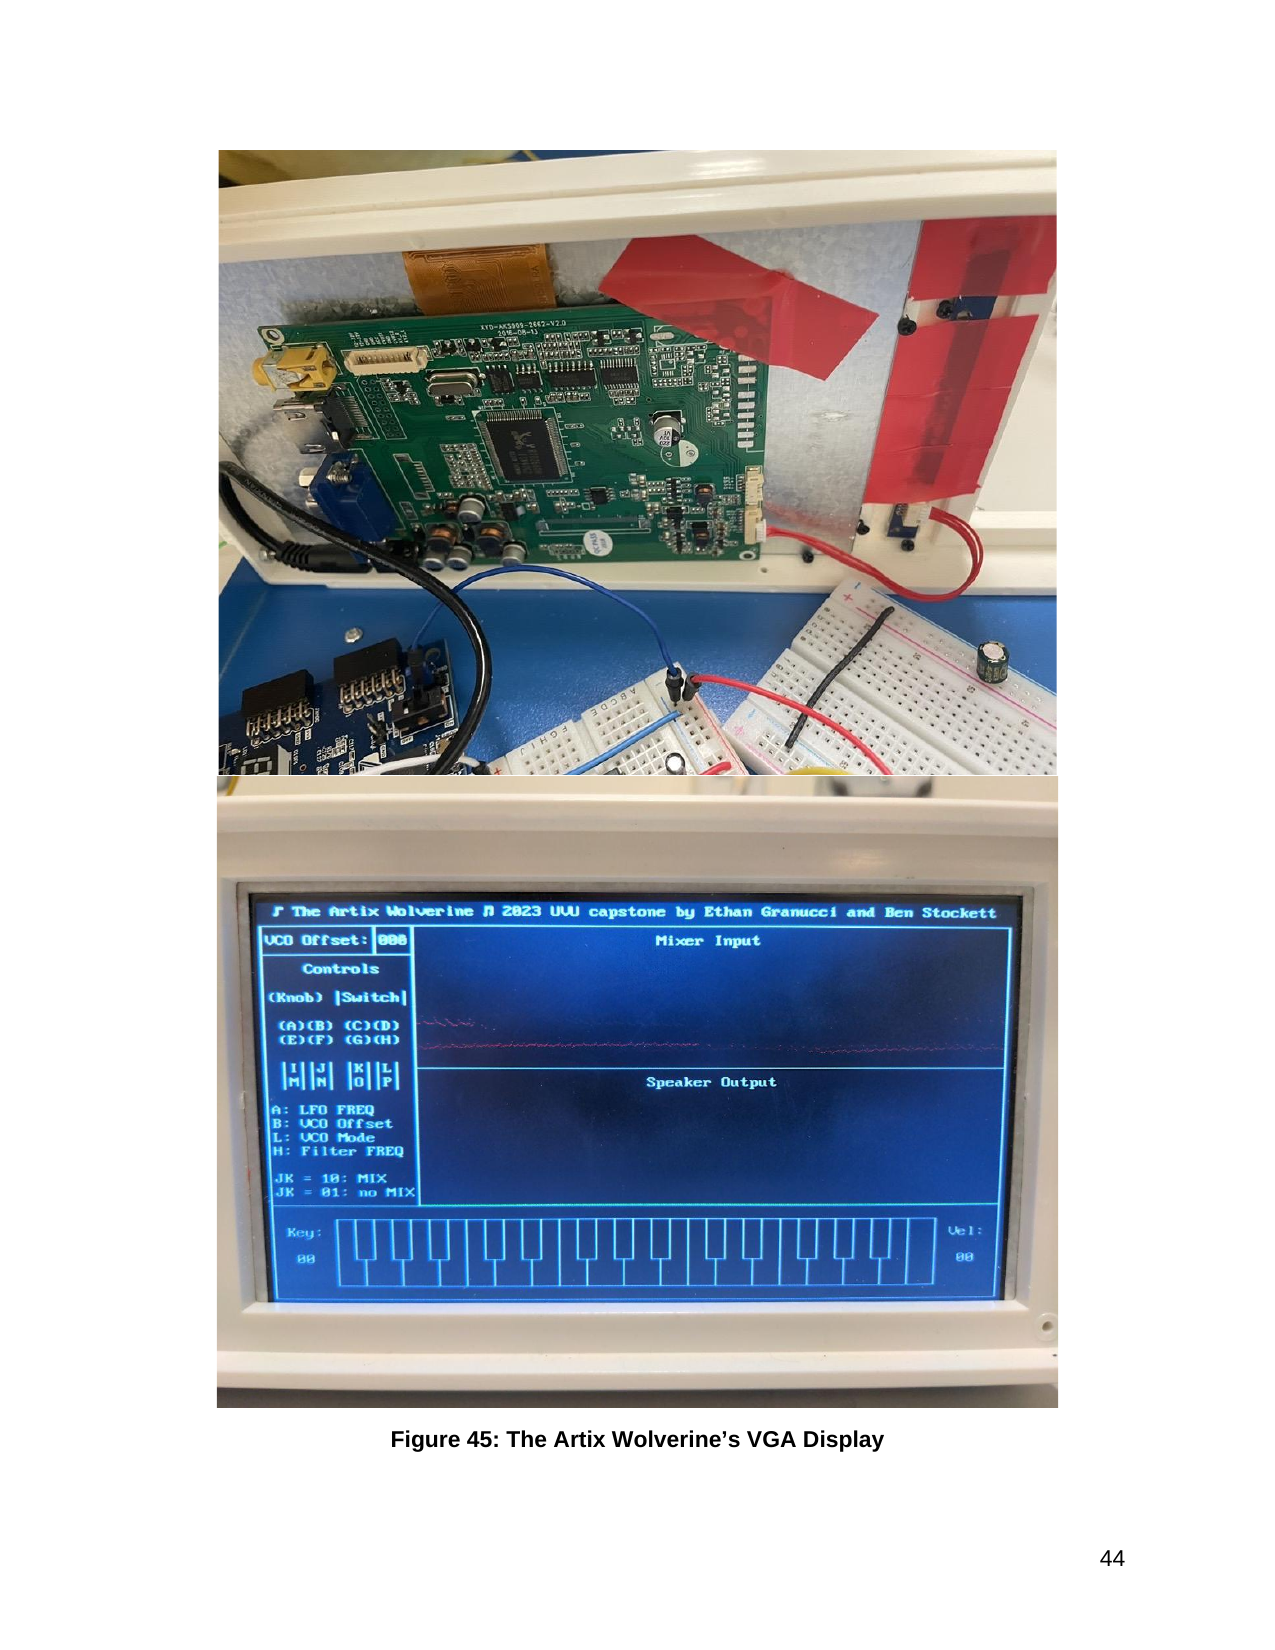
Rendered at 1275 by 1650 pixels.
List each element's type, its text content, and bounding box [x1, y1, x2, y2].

text Figure 45: The Artix Wolverine’s VGA Display [150, 1426, 1125, 1452]
picture [218, 150, 1057, 775]
picture [216, 776, 1059, 1408]
